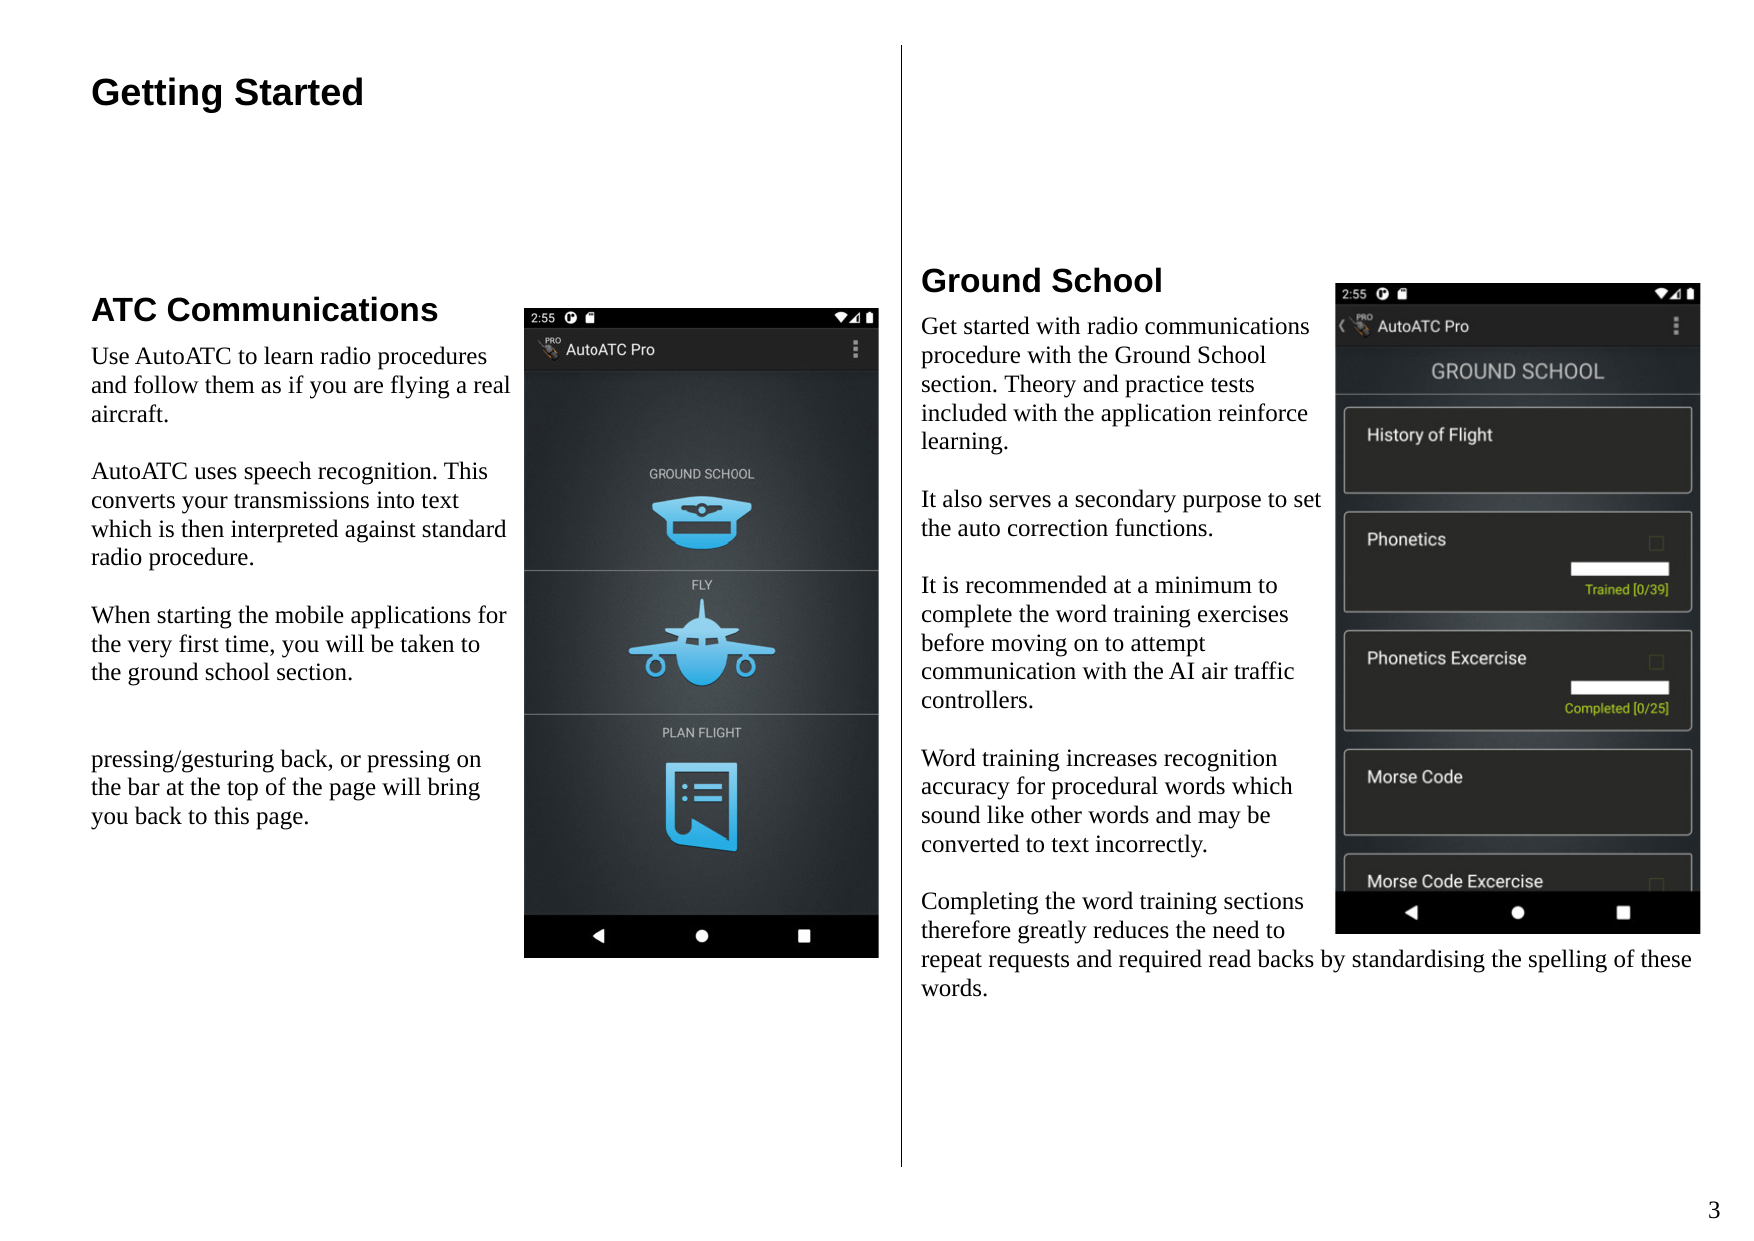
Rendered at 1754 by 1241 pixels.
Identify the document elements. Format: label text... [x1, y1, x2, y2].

text When starting the mobile applications for the very first time, you will be taken to the ground school section. [91, 600, 524, 686]
picture [524, 308, 879, 958]
text It is recommended at a minimum to complete the word training exercises before moving on to attempt communication with the AI air traffic controllers. [921, 570, 1335, 714]
text AutoATC uses speech recognition. This converts your transmissions into text which is then interpreted against standard radio procedure. [91, 456, 524, 571]
text Word training increases recognition accuracy for procedural words which sound like other words and may be converted to text incorrectly. [921, 743, 1335, 858]
text Use AutoATC to learn radio procedures and follow them as if you are flying a real aircraft. [91, 341, 524, 427]
subtitle Getting Started [91, 70, 898, 114]
subtitle ATC Communications [91, 290, 898, 329]
subtitle Ground School [921, 260, 1738, 299]
picture [1335, 283, 1701, 934]
text Get started with radio communications procedure with the Ground School section. Theory and practice tests included with the application reinforce learning. [921, 311, 1335, 455]
text pressing/gesturing back, or pressing on the bar at the top of the page will bring you back to this page. [91, 744, 524, 830]
text Completing the word training sections therefore greatly reduces the need to repeat requests and required read backs by standardising the spelling of these words. [921, 886, 1720, 1001]
text It also serves a secondary purpose to set the auto correction functions. [921, 484, 1335, 541]
